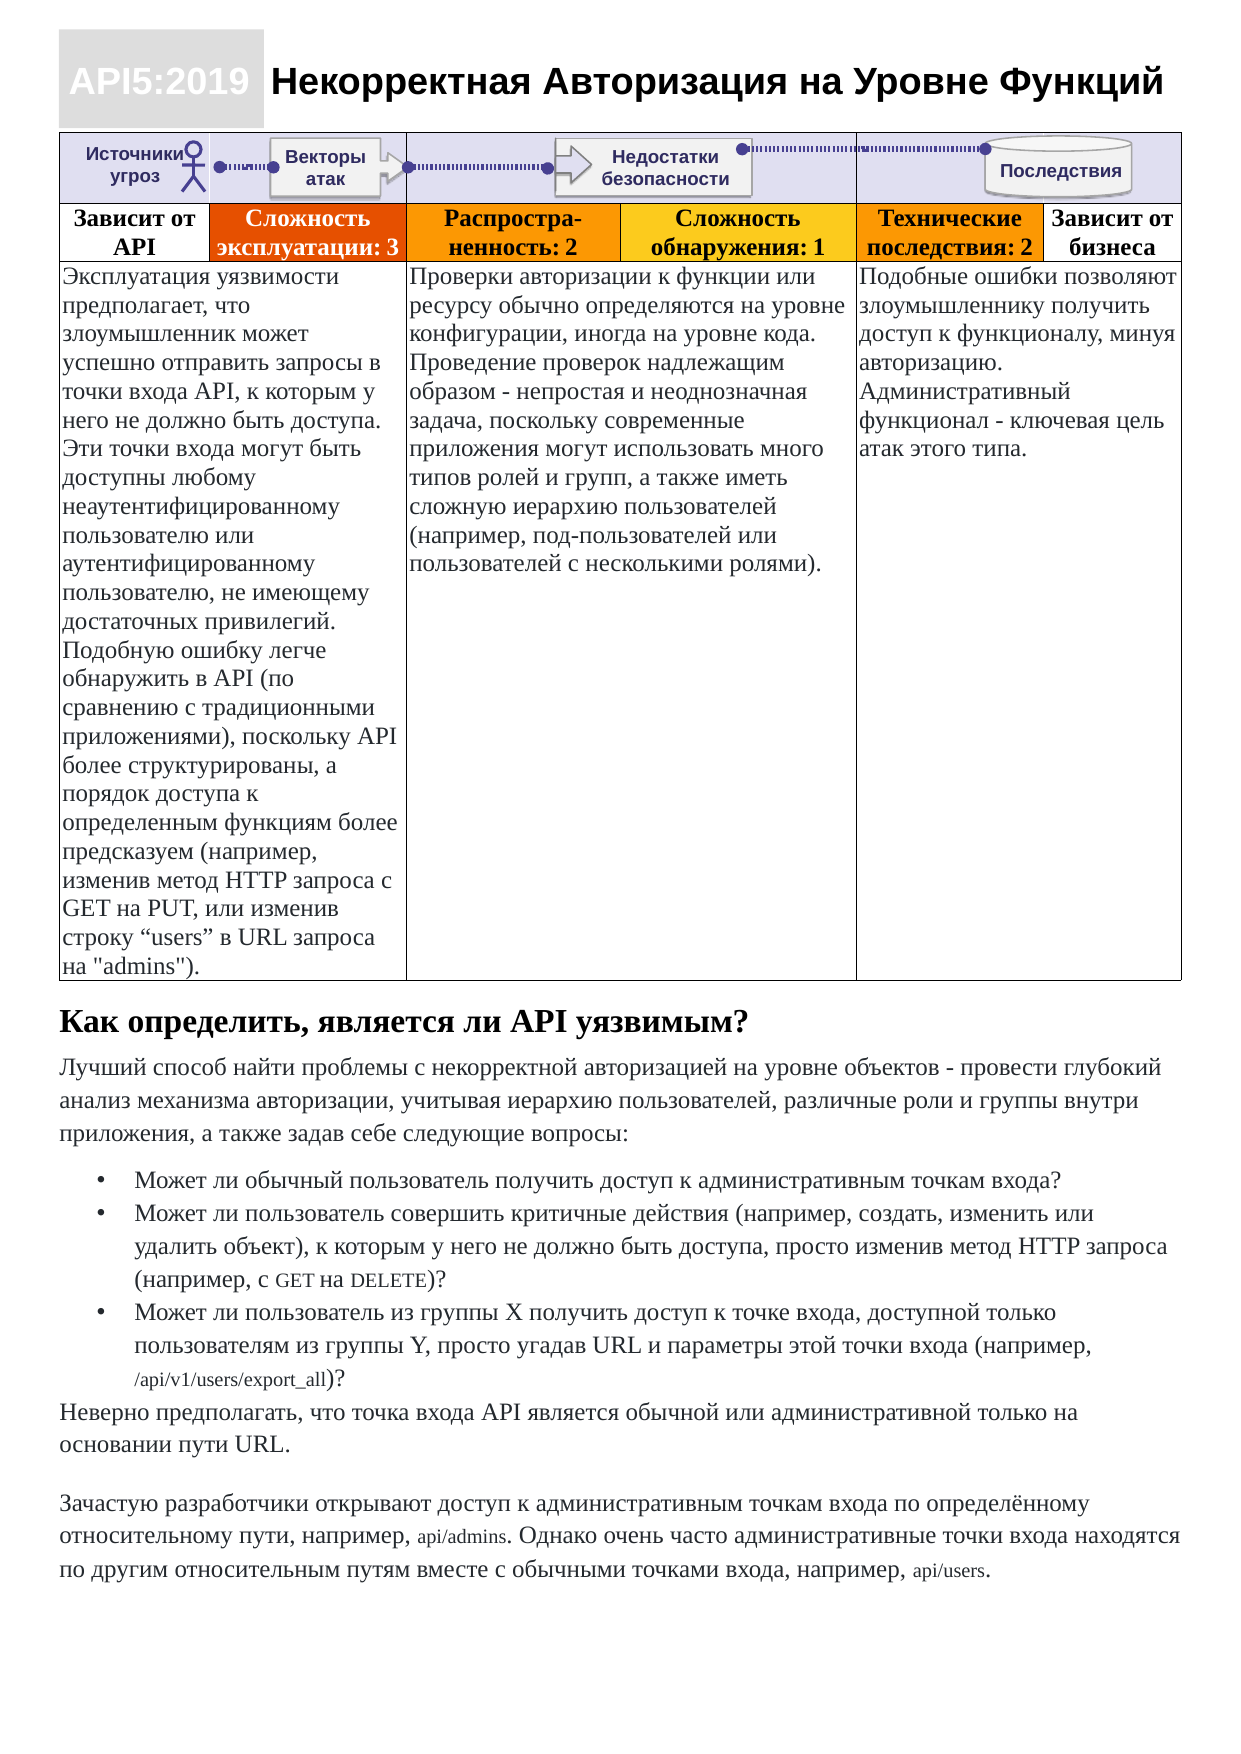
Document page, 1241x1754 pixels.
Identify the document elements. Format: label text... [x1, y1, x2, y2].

table_header [210, 133, 406, 203]
table_cell Эксплуатация уязвимости предполагает, что злоумышленник может успешно отправить запросы в точки входа API, к которым у него не должно быть доступа. Эти точки входа могут быть доступны любому неаутентифицированному пользователю или аутентифицированному пользователю, не имеющему достаточных привилегий. Подобную ошибку легче обнаружить в API (по сравнению с традиционными приложениями), поскольку API более структурированы, а порядок доступа к определенным функциям более предсказуем (например, изменив метод HTTP запроса с GET на PUT, или изменив строку “users” в URL запроса на "admins"). [60, 262, 406, 980]
table_cell Распростра-ненность: 2 [407, 204, 620, 261]
table_header [620, 133, 856, 203]
table_header [1044, 133, 1181, 203]
subtitle Как определить, является ли API уязвимым? [59, 1001, 1181, 1039]
table_cell Технические последствия: 2 [857, 204, 1043, 261]
text Лучший способ найти проблемы с некорректной авторизацией на уровне объектов - провести глубокий анализ механизма авторизации, учитывая иерархию пользователей, различные роли и группы внутри приложения, а также задав себе следующие вопросы: [59, 1052, 1181, 1147]
list Может ли пользователь из группы Х получить доступ к точке входа, доступной только пользователям из группы Y, просто угадав URL и параметры этой точки входа (например, /api/v1/users/export_all)? [97, 1297, 1181, 1392]
list Может ли пользователь совершить критичные действия (например, создать, изменить или удалить объект), к которым у него не должно быть доступа, просто изменив метод HTTP запроса (например, с GET на DELETE)? [97, 1198, 1181, 1293]
table_header [60, 133, 209, 203]
table_cell Сложность обнаружения: 1 [621, 204, 856, 261]
table_cell Зависит от бизнеса [1044, 204, 1181, 261]
text Неверно предполагать, что точка входа API является обычной или административной только на основании пути URL. [59, 1397, 1181, 1458]
table_header [857, 133, 1043, 203]
table_cell Сложность эксплуатации: 3 [210, 204, 406, 261]
table_header [407, 133, 620, 203]
table_cell Проверки авторизации к функции или ресурсу обычно определяются на уровне конфигурации, иногда на уровне кода. Проведение проверок надлежащим образом - непростая и неоднозначная задача, поскольку современные приложения могут использовать много типов ролей и групп, а также иметь сложную иерархию пользователей (например, под-пользователей или пользователей с несколькими ролями). [407, 262, 856, 980]
table_cell Зависит от API [60, 204, 209, 261]
text Зачастую разработчики открывают доступ к административным точкам входа по определённому относительному пути, например, api/admins. Однако очень часто административные точки входа находятся по другим относительным путям вместе с обычными точками входа, например, api/users. [59, 1488, 1181, 1582]
list Может ли обычный пользователь получить доступ к административным точкам входа? [97, 1165, 1181, 1194]
table_cell Подобные ошибки позволяют злоумышленнику получить доступ к функционалу, минуя авторизацию. Административный функционал - ключевая цель атак этого типа. [857, 262, 1181, 980]
